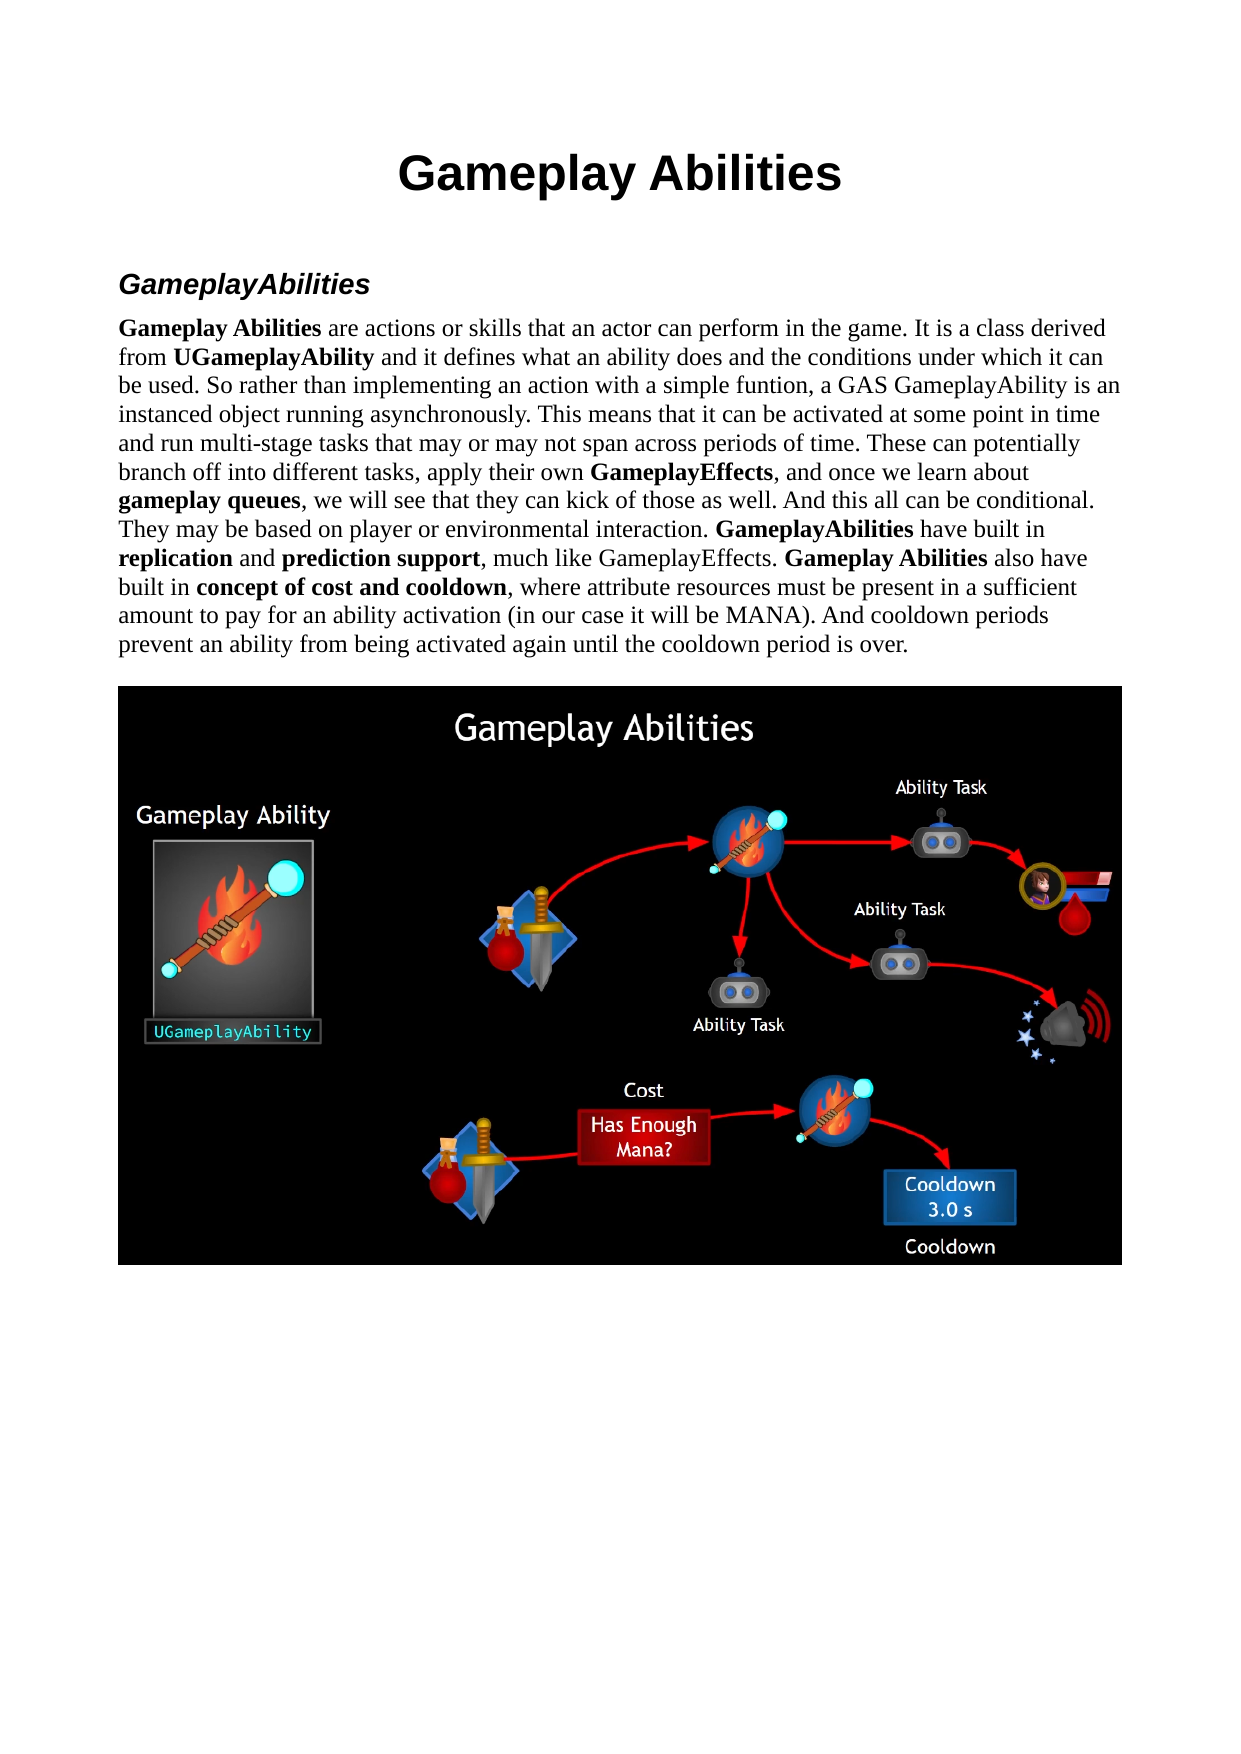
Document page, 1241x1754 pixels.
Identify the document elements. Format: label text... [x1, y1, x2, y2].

subtitle Gameplay Abilities [118, 143, 1122, 201]
picture [118, 686, 1122, 1265]
subtitle GameplayAbilities [118, 267, 1122, 300]
text Gameplay Abilities are actions or skills that an actor can perform in the game. It is a class derived from UGameplayAbility and it defines what an ability does and the conditions under which it can be used. So rather than implementing an action with a simple funtion, a GAS GameplayAbility is an instanced object running asynchronously. This means that it can be activated at some point in time and run multi-stage tasks that may or may not span across periods of time. These can potentially branch off into different tasks, apply their own GameplayEffects, and once we learn about gameplay queues, we will see that they can kick of those as well. And this all can be conditional. They may be based on player or environmental interaction. GameplayAbilities have built in replication and prediction support, much like GameplayEffects. Gameplay Abilities also have built in concept of cost and cooldown, where attribute resources must be present in a sufficient amount to pay for an ability activation (in our case it will be MANA). And cooldown periods prevent an ability from being activated again until the cooldown period is over. [118, 313, 1122, 658]
